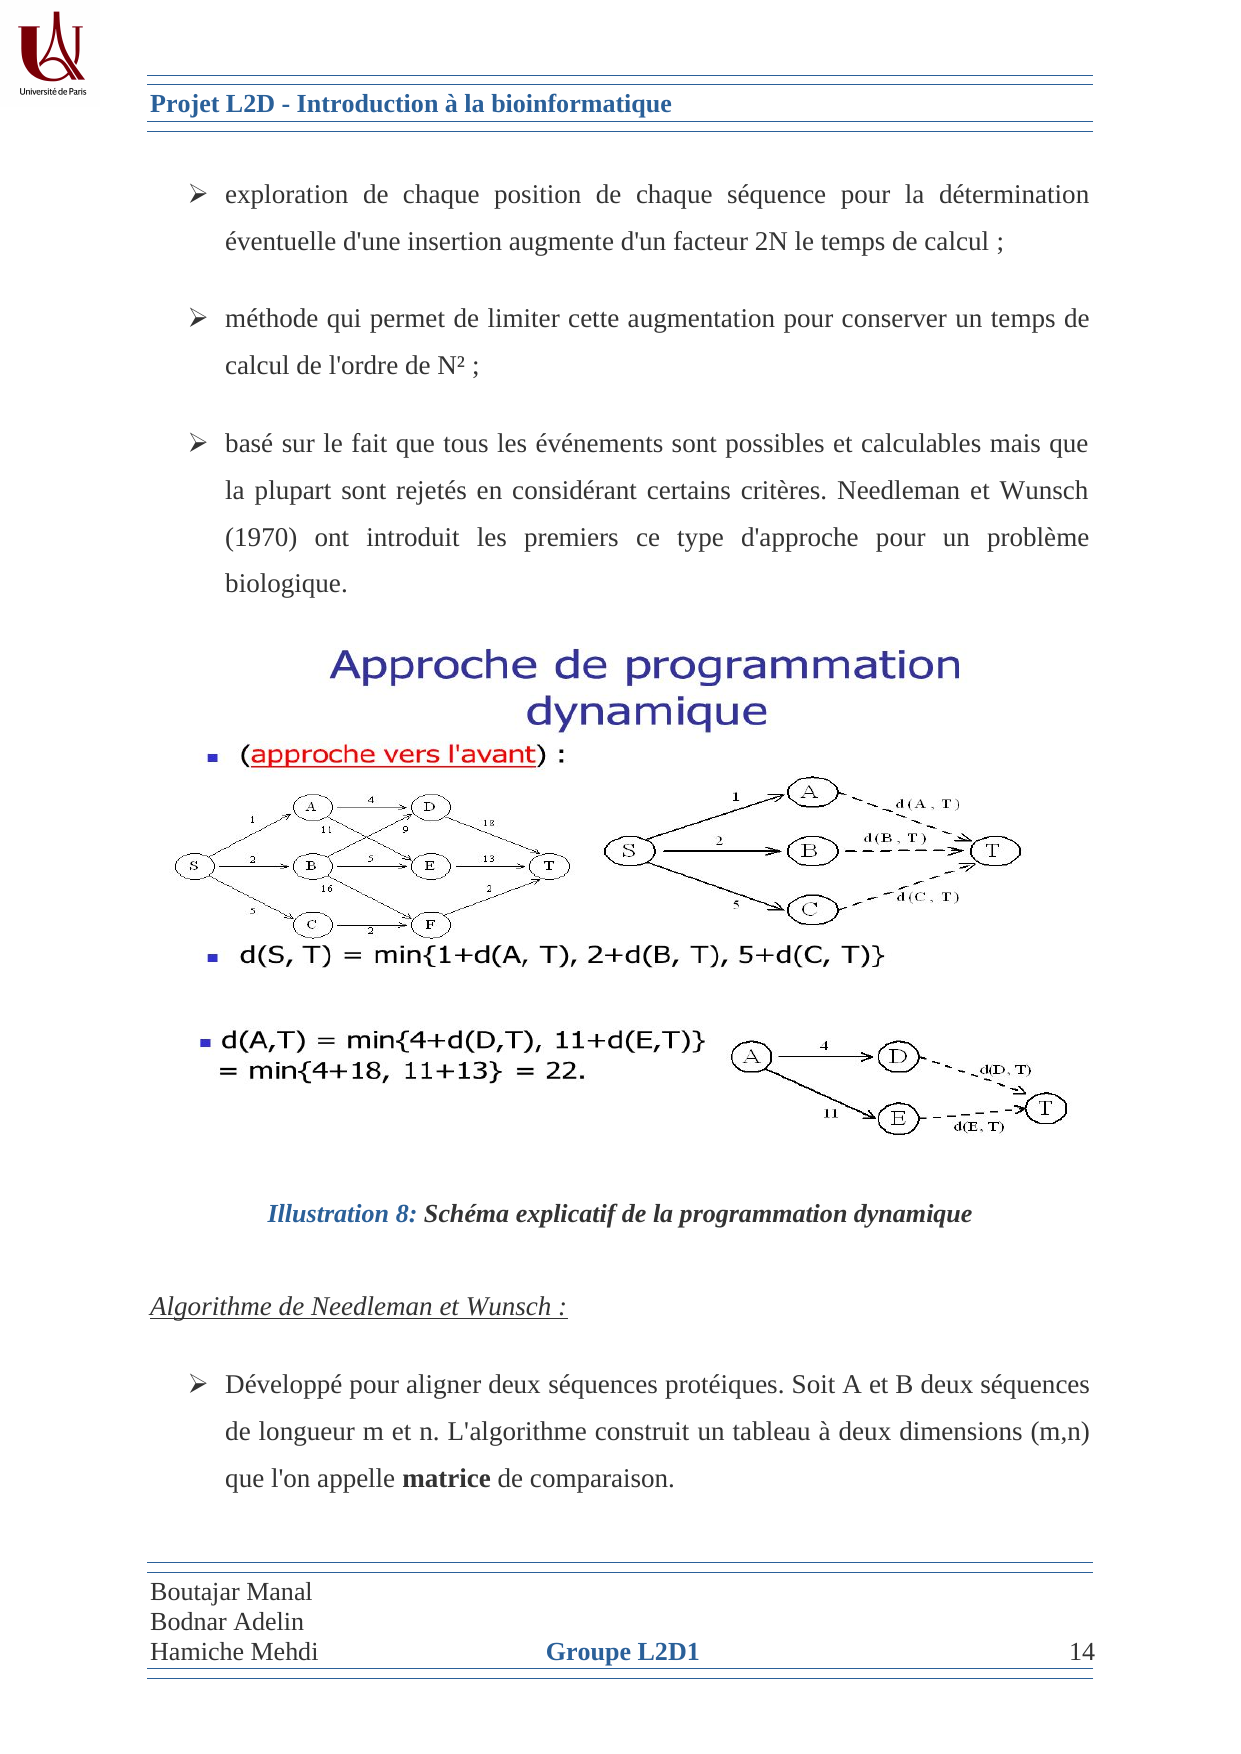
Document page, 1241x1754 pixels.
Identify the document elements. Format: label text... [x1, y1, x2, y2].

picture [168, 648, 1072, 1171]
list Développé pour aligner deux séquences protéiques. Soit A et B deux séquences de longueur m et n. L'algorithme construit un tableau à deux dimensions (m,n) que l'on appelle matrice de comparaison. [187, 1368, 1090, 1493]
list exploration de chaque position de chaque séquence pour la détermination éventuelle d'une insertion augmente d'un facteur 2N le temps de calcul ; [187, 178, 1090, 256]
text Illustration 8: Schéma explicatif de la programmation dynamique [169, 1171, 1071, 1228]
list méthode qui permet de limiter cette augmentation pour conserver un temps de calcul de l'ordre de N² ; [187, 302, 1090, 380]
list basé sur le fait que tous les événements sont possibles et calculables mais que la plupart sont rejetés en considérant certains critères. Needleman et Wunsch (1970) ont introduit les premiers ce type d'approche pour un problème biologique. [187, 427, 1090, 598]
text Algorithme de Needleman et Wunsch : [150, 636, 1090, 1322]
picture [0, 0, 101, 107]
